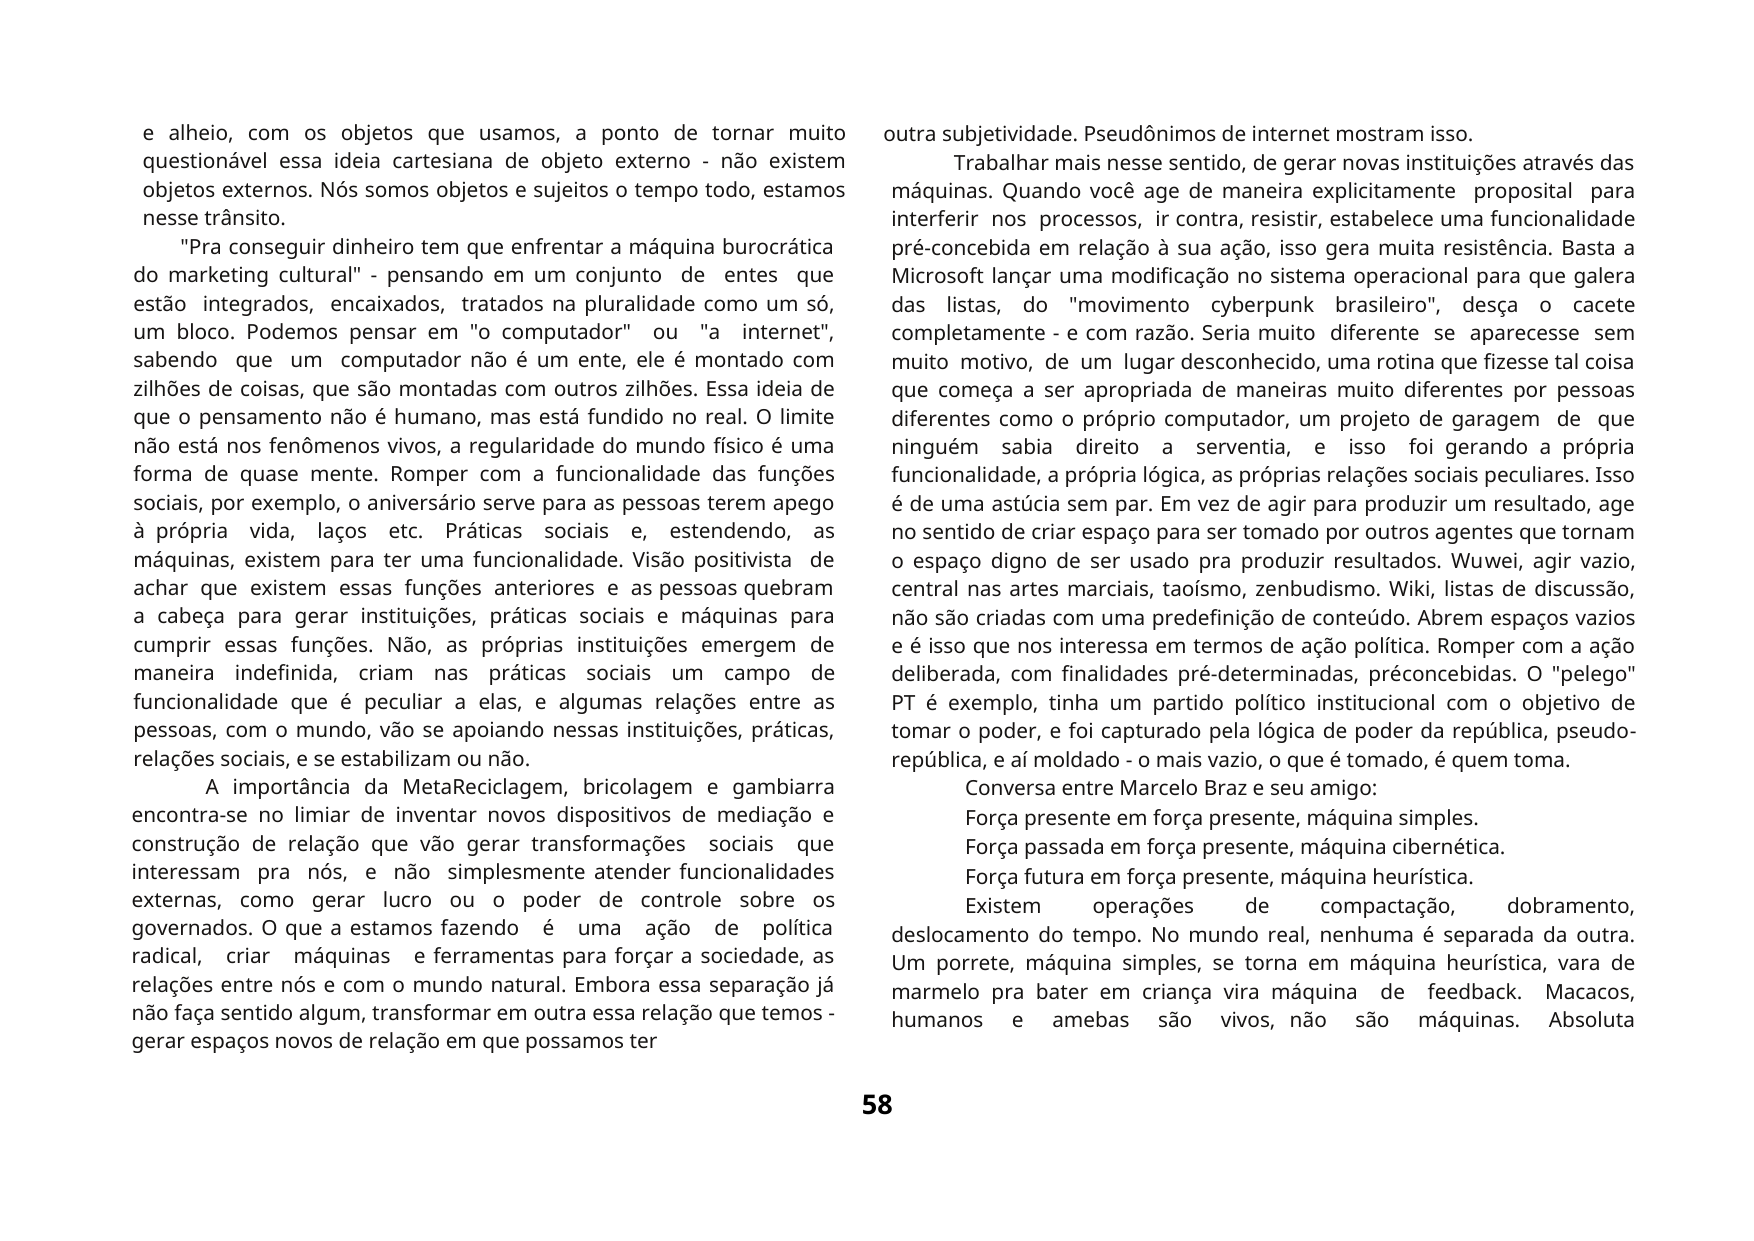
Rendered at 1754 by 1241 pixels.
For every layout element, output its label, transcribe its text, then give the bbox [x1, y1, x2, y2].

text Conversa entre Marcelo Braz e seu amigo: [891, 773, 1636, 802]
text e alheio, com os objetos que usamos, a ponto de tornar muito questionável essa ideia cartesiana de objeto externo - não existem objetos externos. Nós somos objetos e sujeitos o tempo todo, estamos nesse trânsito. [142, 118, 847, 232]
text Força passada em força presente, máquina cibernética. [891, 832, 1636, 861]
text Força presente em força presente, máquina simples. [891, 803, 1636, 831]
text "Pra conseguir dinheiro tem que enfrentar a máquina burocrática do marketing cultural" - pensando em um conjunto de entes que estão integrados, encaixados, tratados na pluralidade como um só, um bloco. Podemos pensar em "o computador" ou "a internet", sabendo que um computador não é um ente, ele é montado com zilhões de coisas, que são montadas com outros zilhões. Essa ideia de que o pensamento não é humano, mas está fundido no real. O limite não está nos fenômenos vivos, a regularidade do mundo físico é uma forma de quase mente. Romper com a funcionalidade das funções sociais, por exemplo, o aniversário serve para as pessoas terem apego à própria vida, laços etc. Práticas sociais e, estendendo, as máquinas, existem para ter uma funcionalidade. Visão positivista de achar que existem essas funções anteriores e as pessoas quebram a cabeça para gerar instituições, práticas sociais e máquinas para cumprir essas funções. Não, as próprias instituições emergem de maneira indefinida, criam nas práticas sociais um campo de funcionalidade que é peculiar a elas, e algumas relações entre as pessoas, com o mundo, vão se apoiando nessas instituições, práticas, relações sociais, e se estabilizam ou não. [133, 232, 836, 772]
text Existem operações de compactação, dobramento, deslocamento do tempo. No mundo real, nenhuma é separada da outra. Um porrete, máquina simples, se torna em máquina heurística, vara de marmelo pra bater em criança vira máquina de feedback. Macacos, humanos e amebas são vivos, não são máquinas. Absoluta [891, 892, 1636, 1034]
text A importância da MetaReciclagem, bricolagem e gambiarra encontra-se no limiar de inventar novos dispositivos de mediação e construção de relação que vão gerar transformações sociais que interessam pra nós, e não simplesmente atender funcionalidades externas, como gerar lucro ou o poder de controle sobre os governados. O que a estamos fazendo é uma ação de política radical, criar máquinas e ferramentas para forçar a sociedade, as relações entre nós e com o mundo natural. Embora essa separação já não faça sentido algum, transformar em outra essa relação que temos - gerar espaços novos de relação em que possamos ter [131, 772, 836, 1055]
text Trabalhar mais nesse sentido, de gerar novas instituições através das máquinas. Quando você age de maneira explicitamente proposital para interferir nos processos, ir contra, resistir, estabelece uma funcionalidade pré-concebida em relação à sua ação, isso gera muita resistência. Basta a Microsoft lançar uma modificação no sistema operacional para que galera das listas, do "movimento cyberpunk brasileiro", desça o cacete completamente - e com razão. Seria muito diferente se aparecesse sem muito motivo, de um lugar desconhecido, uma rotina que fizesse tal coisa que começa a ser apropriada de maneiras muito diferentes por pessoas diferentes como o próprio computador, um projeto de garagem de que ninguém sabia direito a serventia, e isso foi gerando a própria funcionalidade, a própria lógica, as próprias relações sociais peculiares. Isso é de uma astúcia sem par. Em vez de agir para produzir um resultado, age no sentido de criar espaço para ser tomado por outros agentes que tornam o espaço digno de ser usado pra produzir resultados. Wu­wei, agir vazio, central nas artes marciais, taoísmo, zenbudismo. Wiki, listas de discussão, não são criadas com uma predefinição de conteúdo. Abrem espaços vazios e é isso que nos interessa em termos de ação política. Romper com a ação deliberada, com finalidades pré-determinadas, pré­concebidas. O "pelego" PT é exemplo, tinha um partido político institucional com o objetivo de tomar o poder, e foi capturado pela lógica de poder da república, pseudo­república, e aí moldado - o mais vazio, o que é tomado, é quem toma. [891, 148, 1636, 773]
text outra subjetividade. Pseudônimos de internet mostram isso. [883, 119, 1624, 148]
text Força futura em força presente, máquina heurística. [891, 862, 1636, 891]
